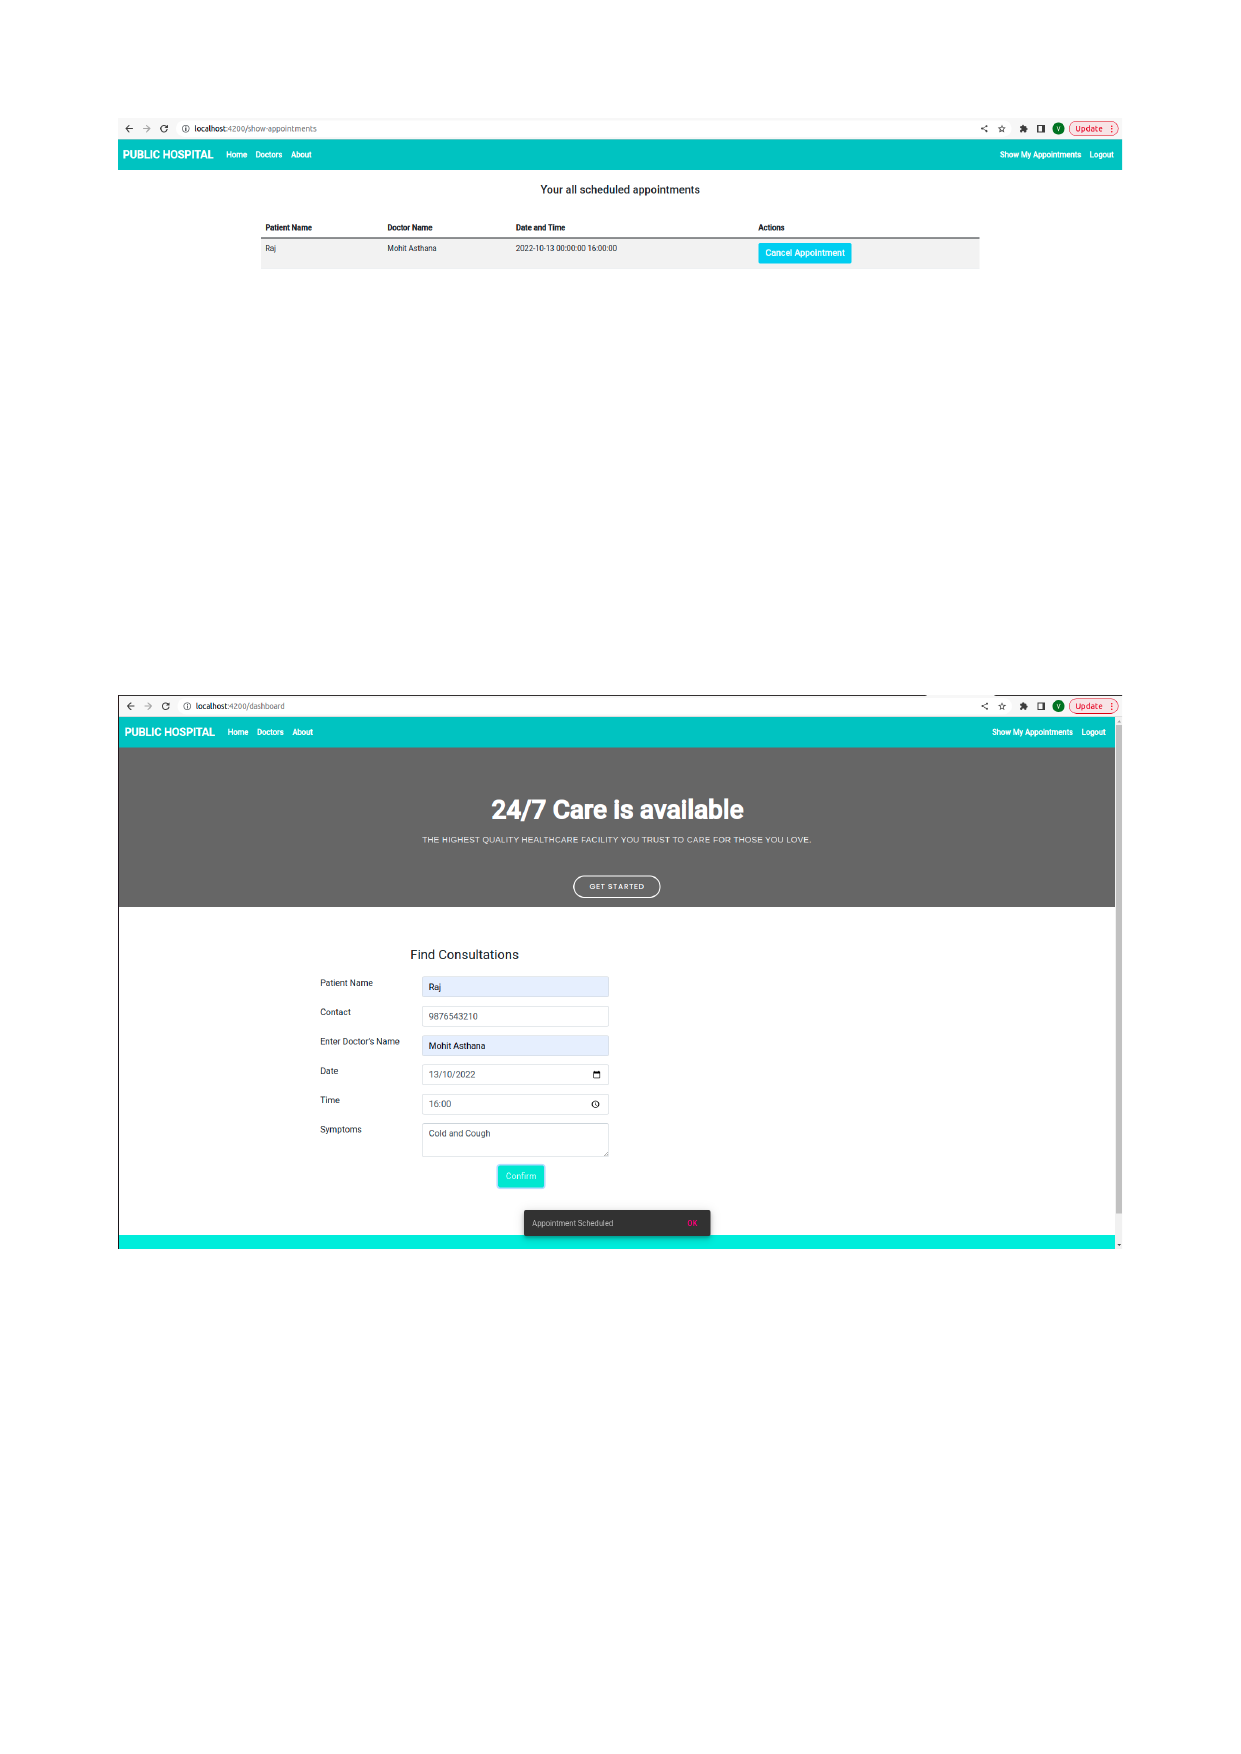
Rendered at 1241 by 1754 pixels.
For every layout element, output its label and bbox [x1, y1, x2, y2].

picture [118, 695, 1123, 1249]
picture [118, 118, 1123, 672]
